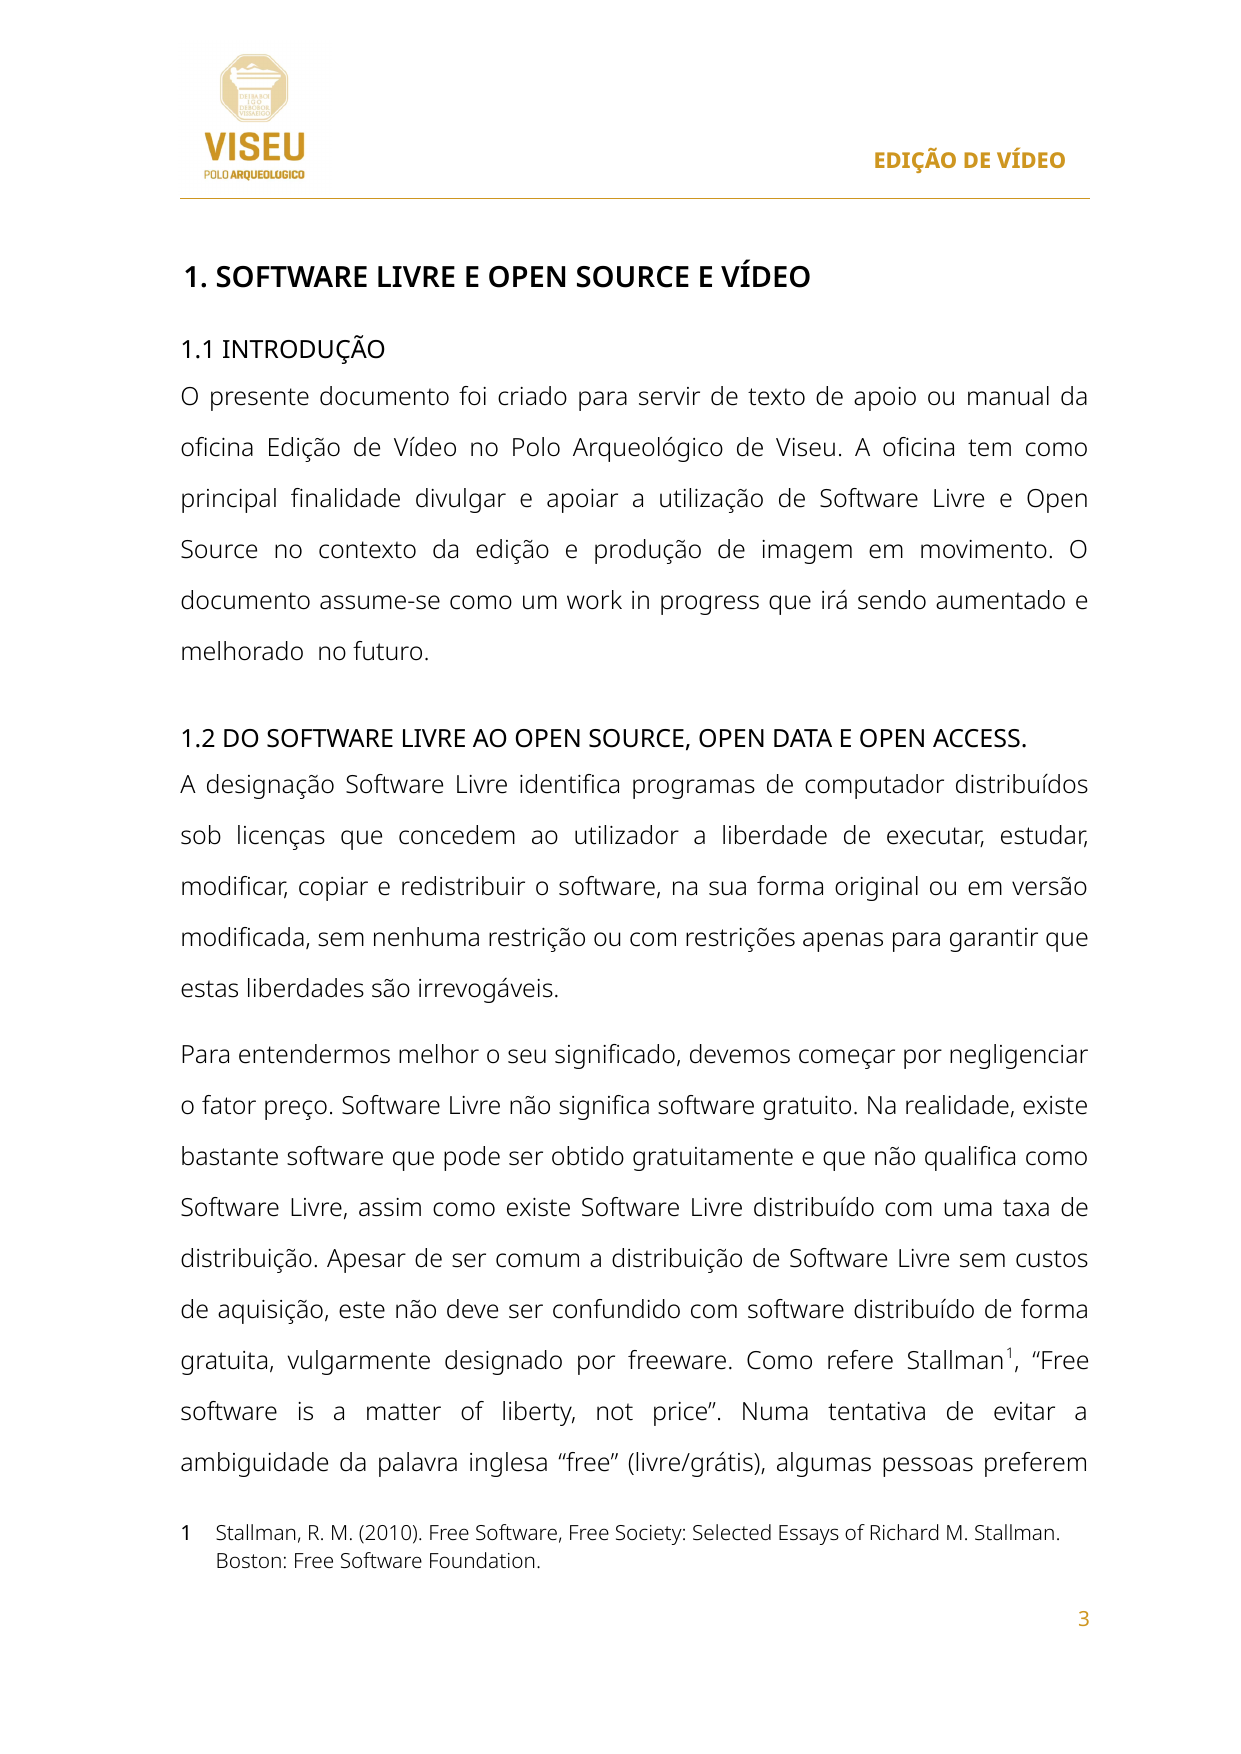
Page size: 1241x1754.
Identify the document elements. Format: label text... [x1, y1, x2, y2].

text O presente documento foi criado para servir de texto de apoio ou manual da oficina Edição de Vídeo no Polo Arqueológico de Viseu. A oficina tem como principal finalidade divulgar e apoiar a utilização de Software Livre e Open Source no contexto da edição e produção de imagem em movimento. O documento assume-se como um work in progress que irá sendo aumentado e melhorado no futuro. [180, 378, 1090, 668]
subtitle 1. Software Livre e Open Source e VÍDEO [180, 253, 1090, 299]
subtitle 1.2 Do Software Livre ao Open Source, Open Data e Open Access. [180, 720, 1090, 754]
text A designação Software Livre identifica programas de computador distribuídos sob licenças que concedem ao utilizador a liberdade de executar, estudar, modificar, copiar e redistribuir o software, na sua forma original ou em versão modificada, sem nenhuma restrição ou com restrições apenas para garantir que estas liberdades são irrevogáveis. [180, 767, 1090, 1005]
text Stallman, R. M. (2010). Free Software, Free Society: Selected Essays of Richard M. Stallman. Boston: Free Software Foundation. [180, 1518, 1090, 1575]
subtitle 1.1 Introdução [180, 332, 1090, 366]
text Para entendermos melhor o seu significado, devemos começar por negligenciar o fator preço. Software Livre não significa software gratuito. Na realidade, existe bastante software que pode ser obtido gratuitamente e que não qualifica como Software Livre, assim como existe Software Livre distribuído com uma taxa de distribuição. Apesar de ser comum a distribuição de Software Livre sem custos de aquisição, este não deve ser confundido com software distribuído de forma gratuita, vulgarmente designado por freeware. Como refere Stallman, “Free software is a matter of liberty, not price”. Numa tentativa de evitar a ambiguidade da palavra inglesa “free” (livre/grátis), algumas pessoas preferem [180, 1037, 1090, 1479]
